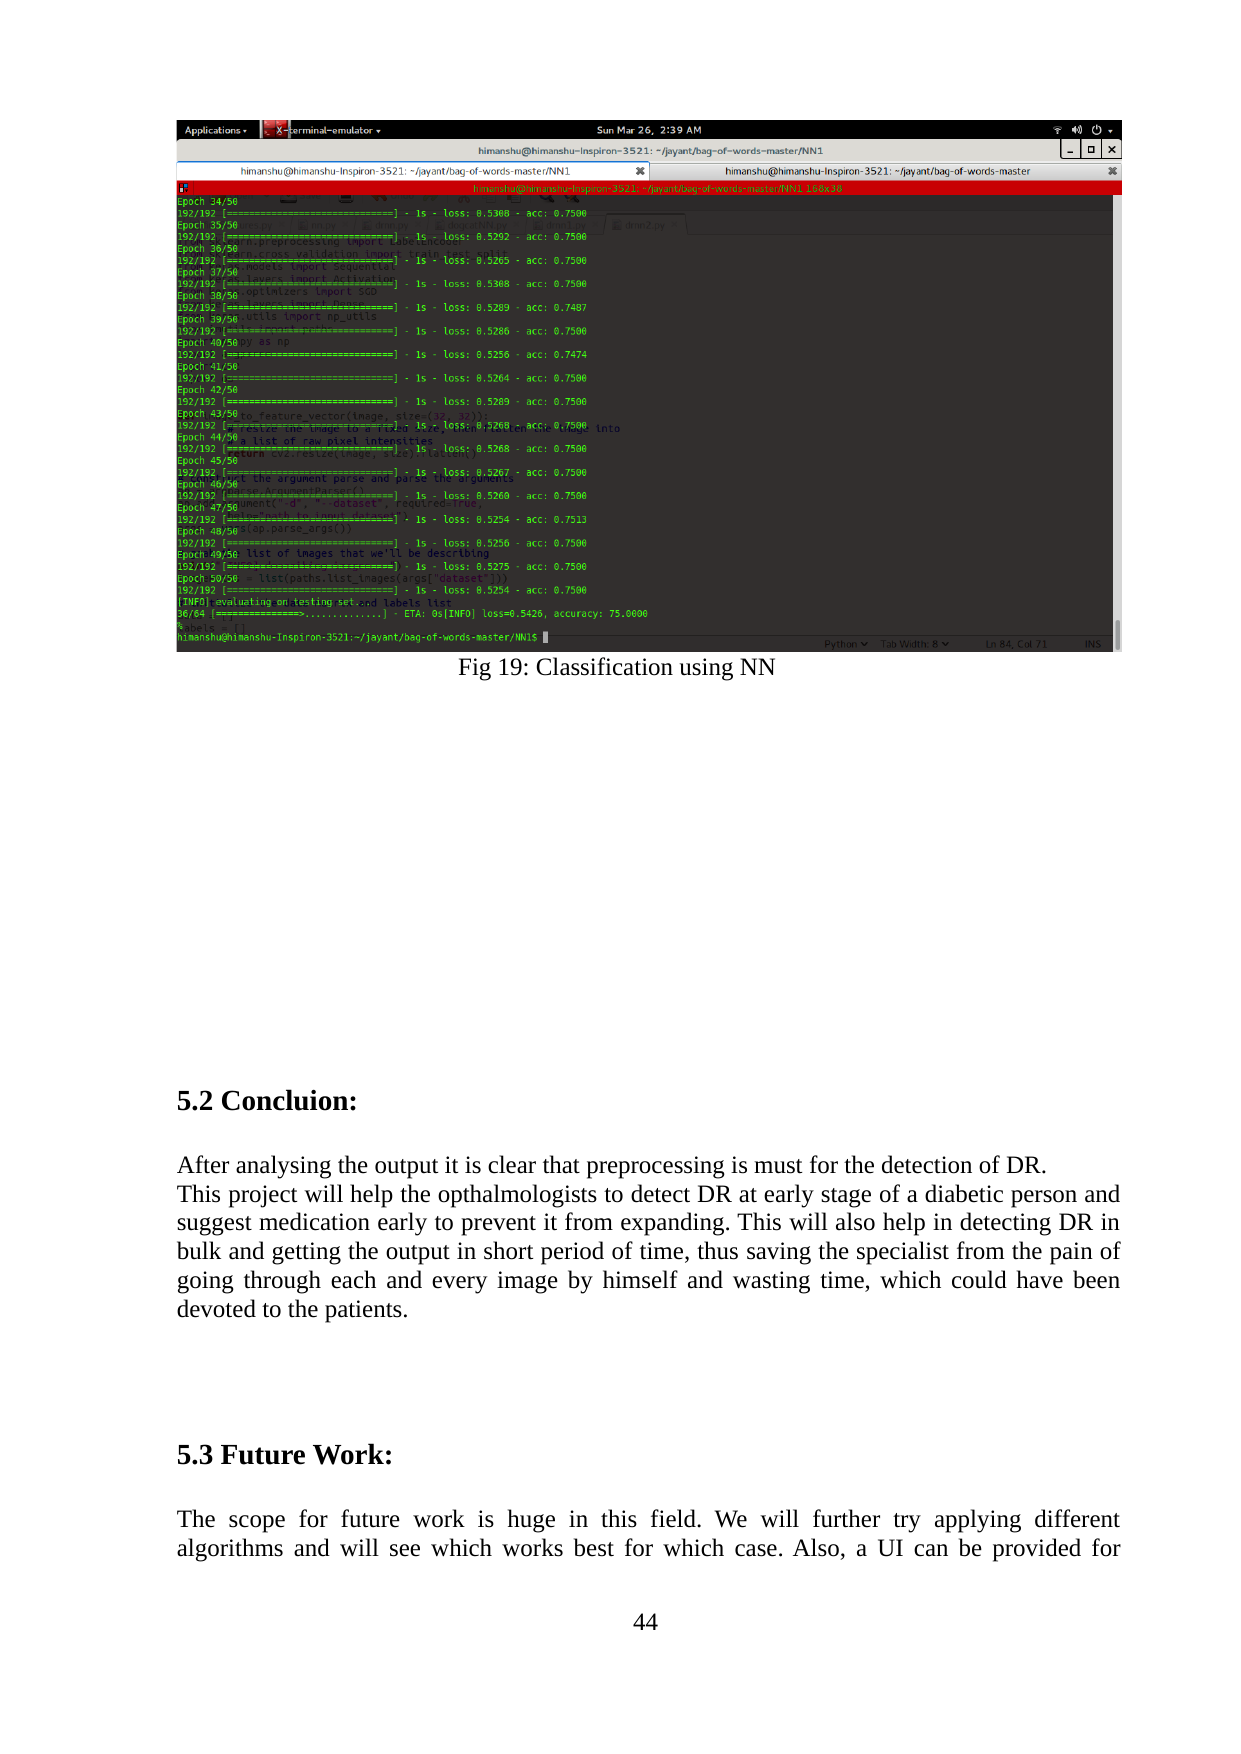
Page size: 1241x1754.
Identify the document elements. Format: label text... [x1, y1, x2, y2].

text 5.2 Concluion: [177, 1083, 1122, 1116]
text This project will help the opthalmologists to detect DR at early stage of a diabetic person and suggest medication early to prevent it from expanding. This will also help in detecting DR in bulk and getting the output in short period of time, thus saving the specialist from the pain of going through each and every image by himself and wasting time, which could have been devoted to the patients. [177, 1179, 1122, 1322]
text Fig 19: Classification using NN [177, 652, 1122, 680]
text 5.3 Future Work: [177, 1437, 1122, 1471]
text After analysing the output it is clear that preprocessing is must for the detection of DR. [177, 1150, 1122, 1179]
text The scope for future work is huge in this field. We will further try applying different algorithms and will see which works best for which case. Also, a UI can be provided for [177, 1504, 1122, 1562]
picture [176, 120, 1122, 652]
